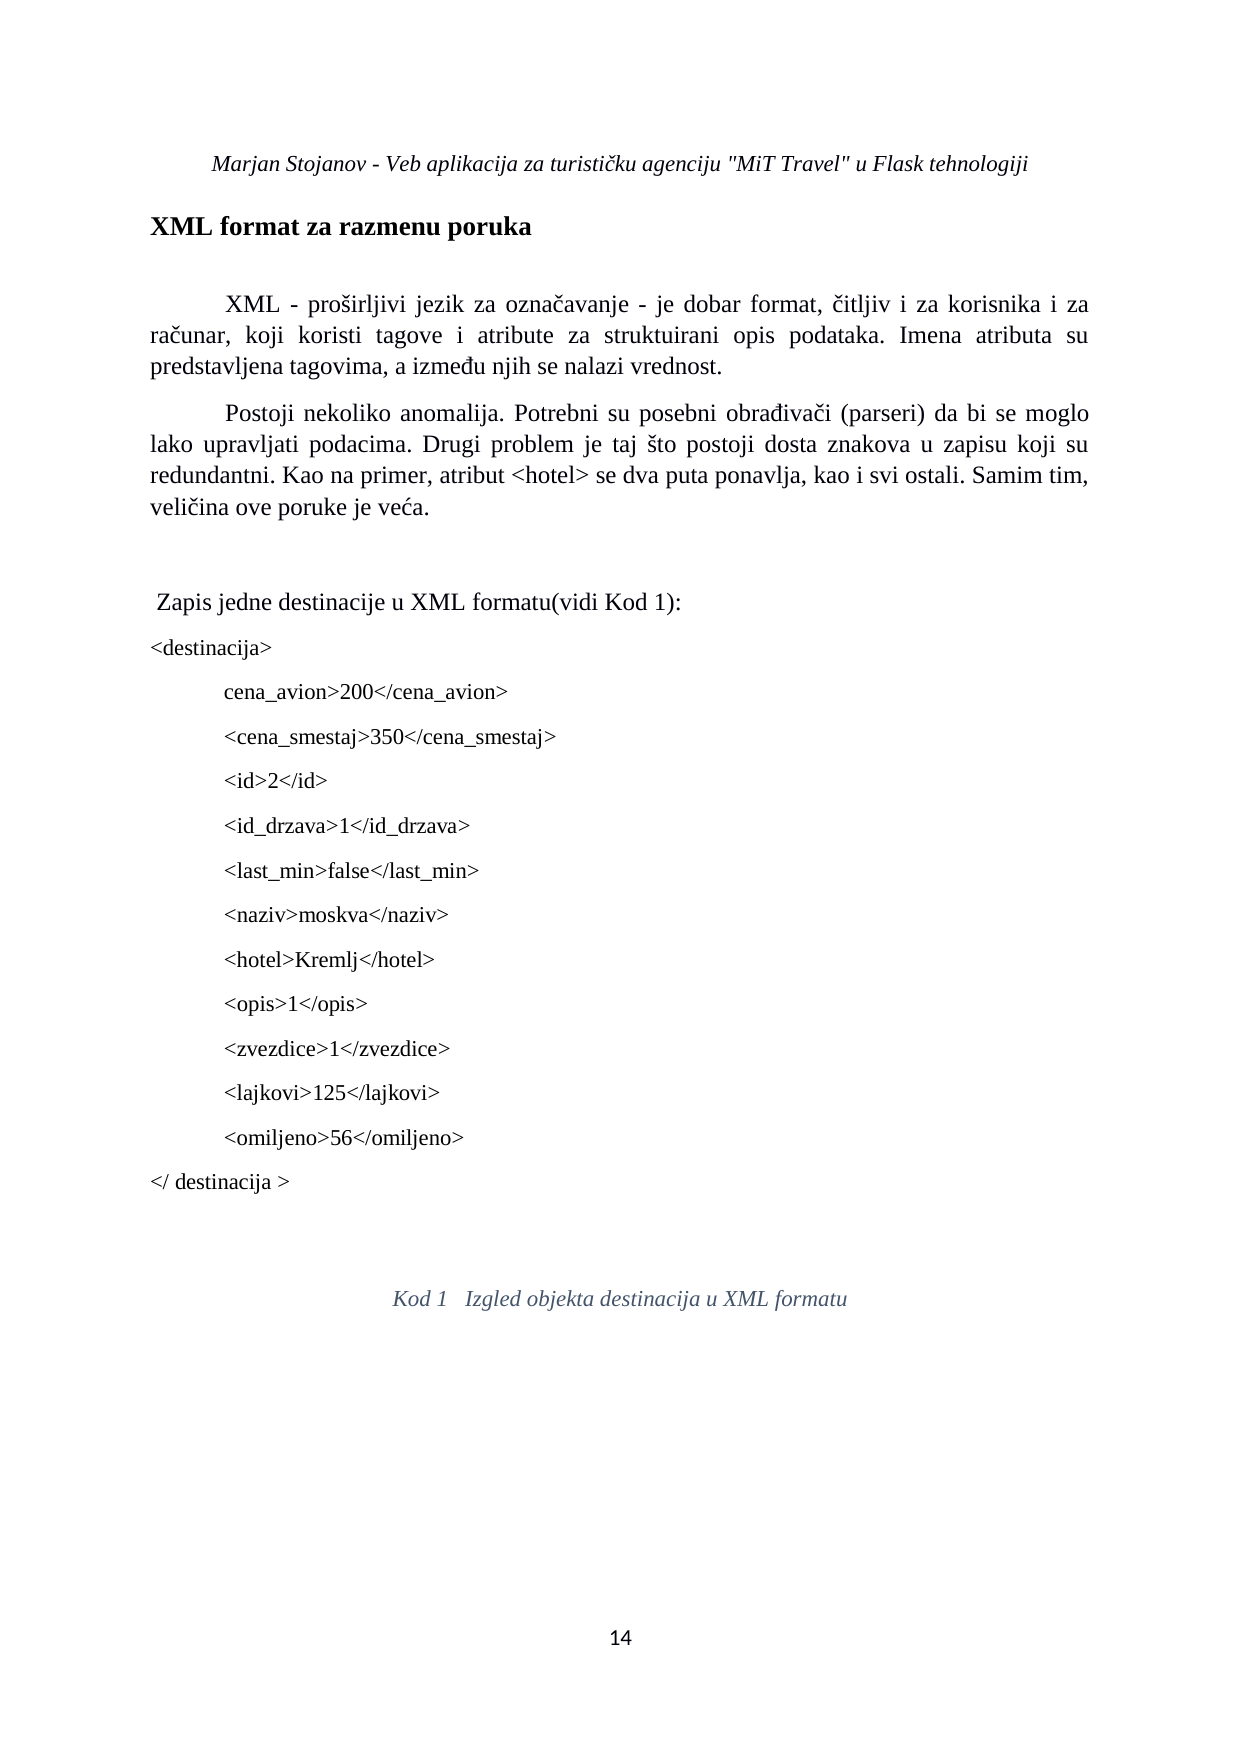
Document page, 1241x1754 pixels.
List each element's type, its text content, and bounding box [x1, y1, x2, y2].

subtitle XML format za razmenu poruka [150, 210, 1090, 241]
text Postoji nekoliko anomalija. Potrebni su posebni obrađivači (parseri) da bi se moglo lako upravljati podacima. Drugi problem je taj što postoji dosta znakova u zapisu koji su redundantni. Kao na primer, atribut <hotel> se dva puta ponavlja, kao i svi ostali. Samim tim, veličina ove poruke je veća. [150, 398, 1090, 520]
text Kod 1 Izgled objekta destinacija u XML formatu [150, 1285, 1090, 1311]
text XML - proširljivi jezik za označavanje - je dobar format, čitljiv i za korisnika i za računar, koji koristi tagove i atribute za struktuirani opis podataka. Imena atributa su predstavljena tagovima, a između njih se nalazi vrednost. [150, 289, 1090, 379]
text Zapis jedne destinacije u XML formatu(vidi Kod 1): [150, 587, 1090, 616]
